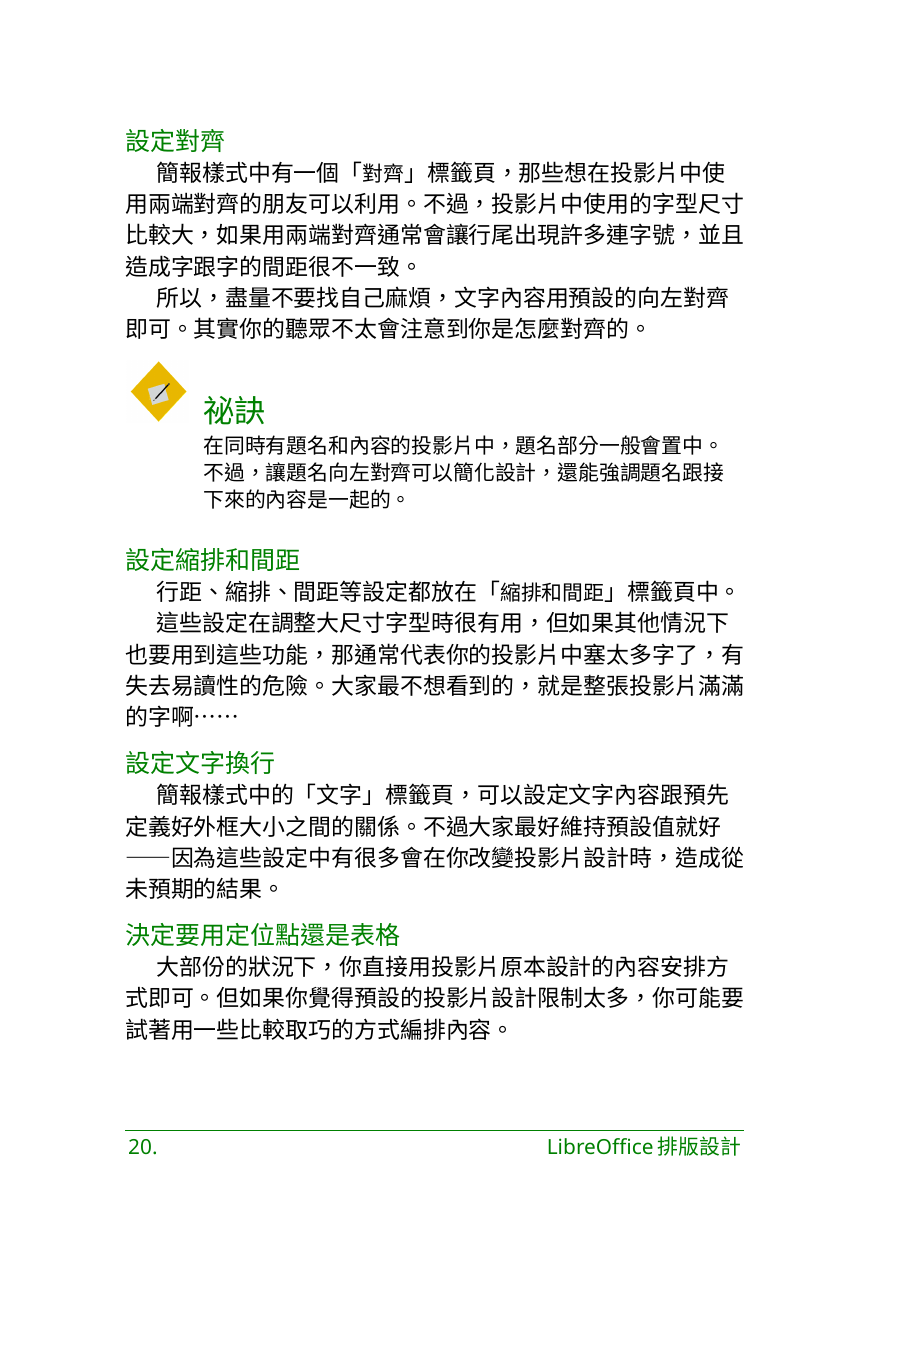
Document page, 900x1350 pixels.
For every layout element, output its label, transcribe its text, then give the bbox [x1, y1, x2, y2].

list 祕訣 [125, 359, 744, 432]
text 簡報樣式中有一個「對齊」標籤頁，那些想在投影片中使用兩端對齊的朋友可以利用。不過，投影片中使用的字型尺寸比較大，如果用兩端對齊通常會讓行尾出現許多連字號，並且造成字跟字的間距很不一致。 [125, 156, 744, 281]
text 所以，盡量不要找自己麻煩，文字內容用預設的向左對齊即可。其實你的聽眾不太會注意到你是怎麼對齊的。 [125, 281, 744, 344]
text 行距、縮排、間距等設定都放在「縮排和間距」標籤頁中。 [125, 576, 744, 607]
text 大部份的狀況下，你直接用投影片原本設計的內容安排方式即可。但如果你覺得預設的投影片設計限制太多，你可能要試著用一些比較取巧的方式編排內容。 [125, 951, 744, 1044]
subtitle 設定對齊 [125, 125, 744, 156]
text 簡報樣式中的「文字」標籤頁，可以設定文字內容跟預先定義好外框大小之間的關係。不過大家最好維持預設值就好——因為這些設定中有很多會在你改變投影片設計時，造成從未預期的結果。 [125, 779, 744, 904]
subtitle 決定要用定位點還是表格 [125, 919, 744, 951]
subtitle 設定縮排和間距 [125, 544, 744, 576]
text 這些設定在調整大尺寸字型時很有用，但如果其他情況下也要用到這些功能，那通常代表你的投影片中塞太多字了，有失去易讀性的危險。大家最不想看到的，就是整張投影片滿滿的字啊…… [125, 607, 744, 732]
picture [126, 360, 189, 423]
text 在同時有題名和內容的投影片中，題名部分一般會置中。不過，讓題名向左對齊可以簡化設計，還能強調題名跟接下來的內容是一起的。 [203, 432, 744, 513]
subtitle 設定文字換行 [125, 747, 744, 779]
